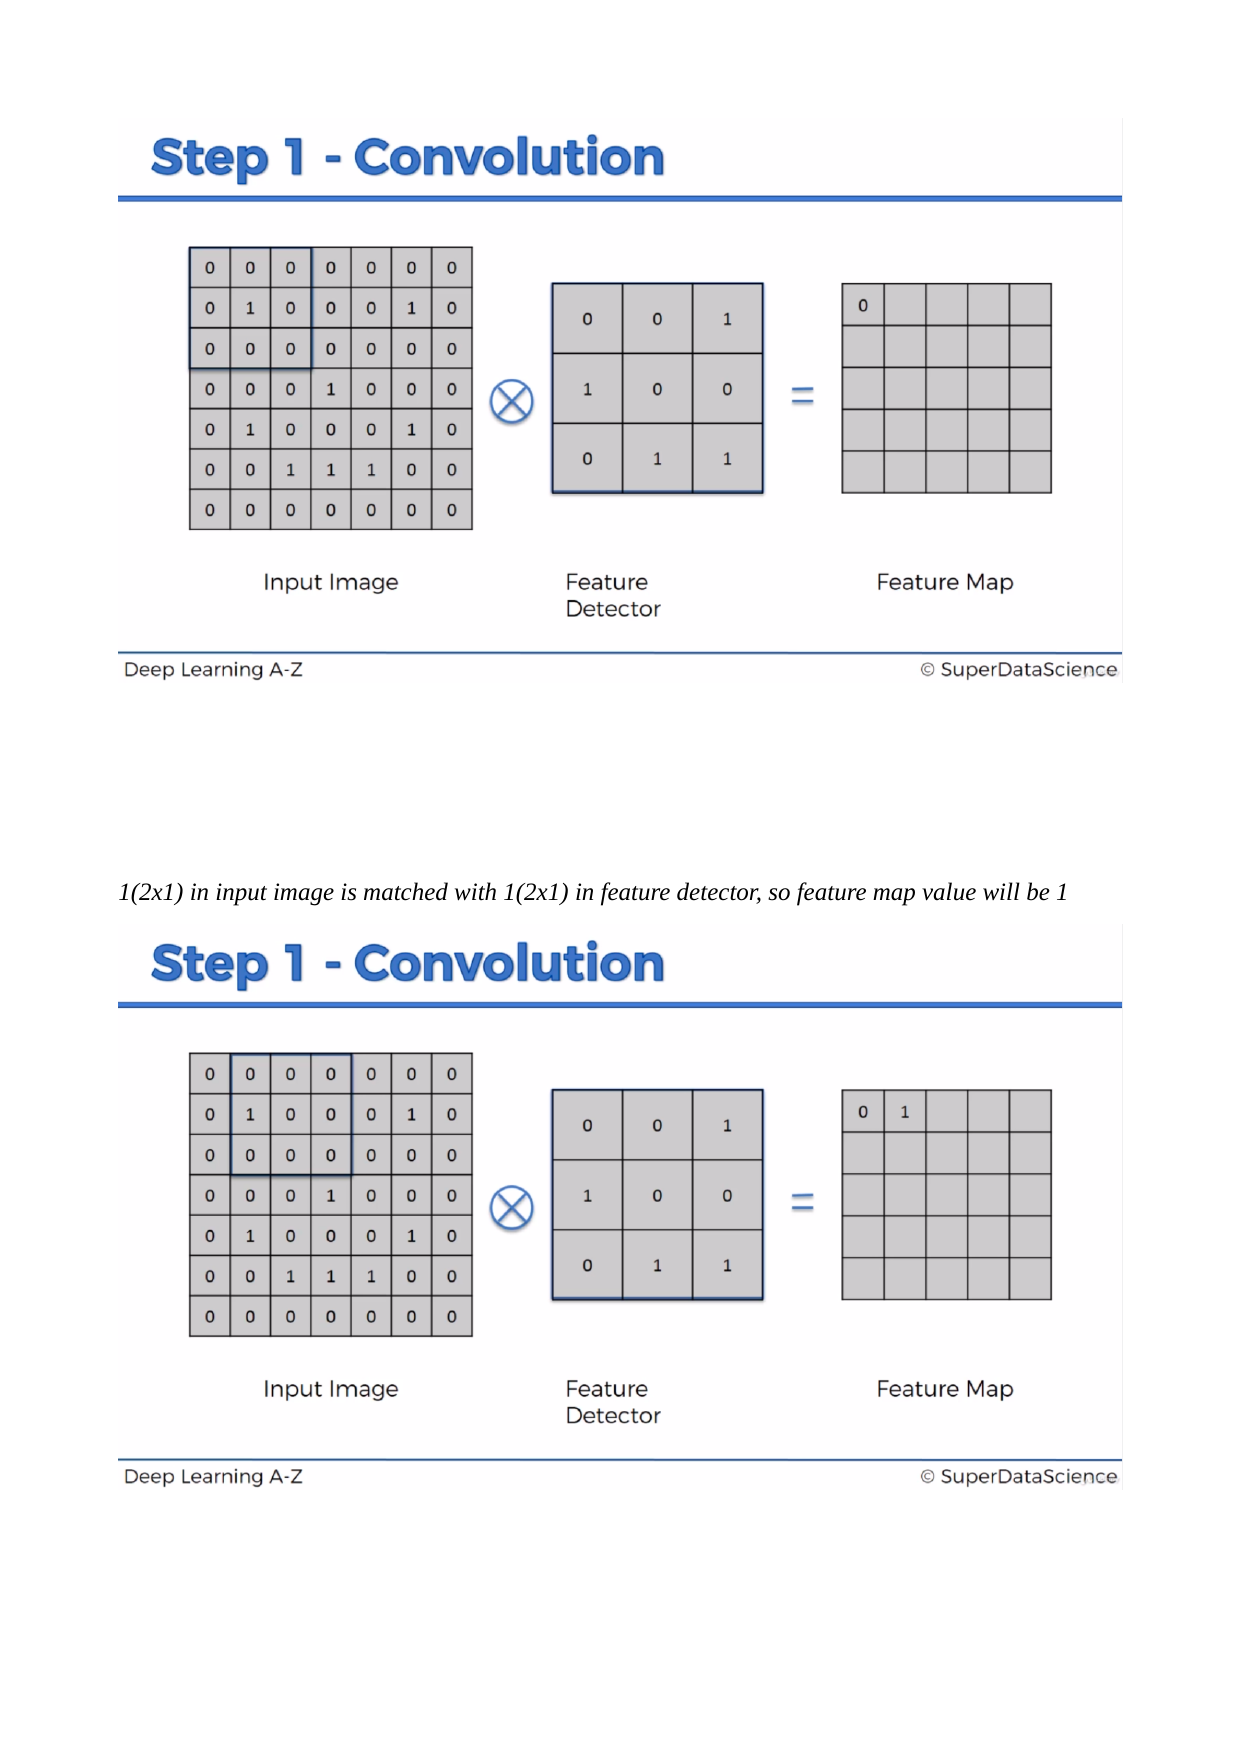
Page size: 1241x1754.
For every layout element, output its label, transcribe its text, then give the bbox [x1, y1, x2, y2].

picture [118, 924, 1123, 1490]
picture [118, 118, 1123, 683]
text 1(2x1) in input image is matched with 1(2x1) in feature detector, so feature map value will be 1 [118, 877, 1122, 906]
